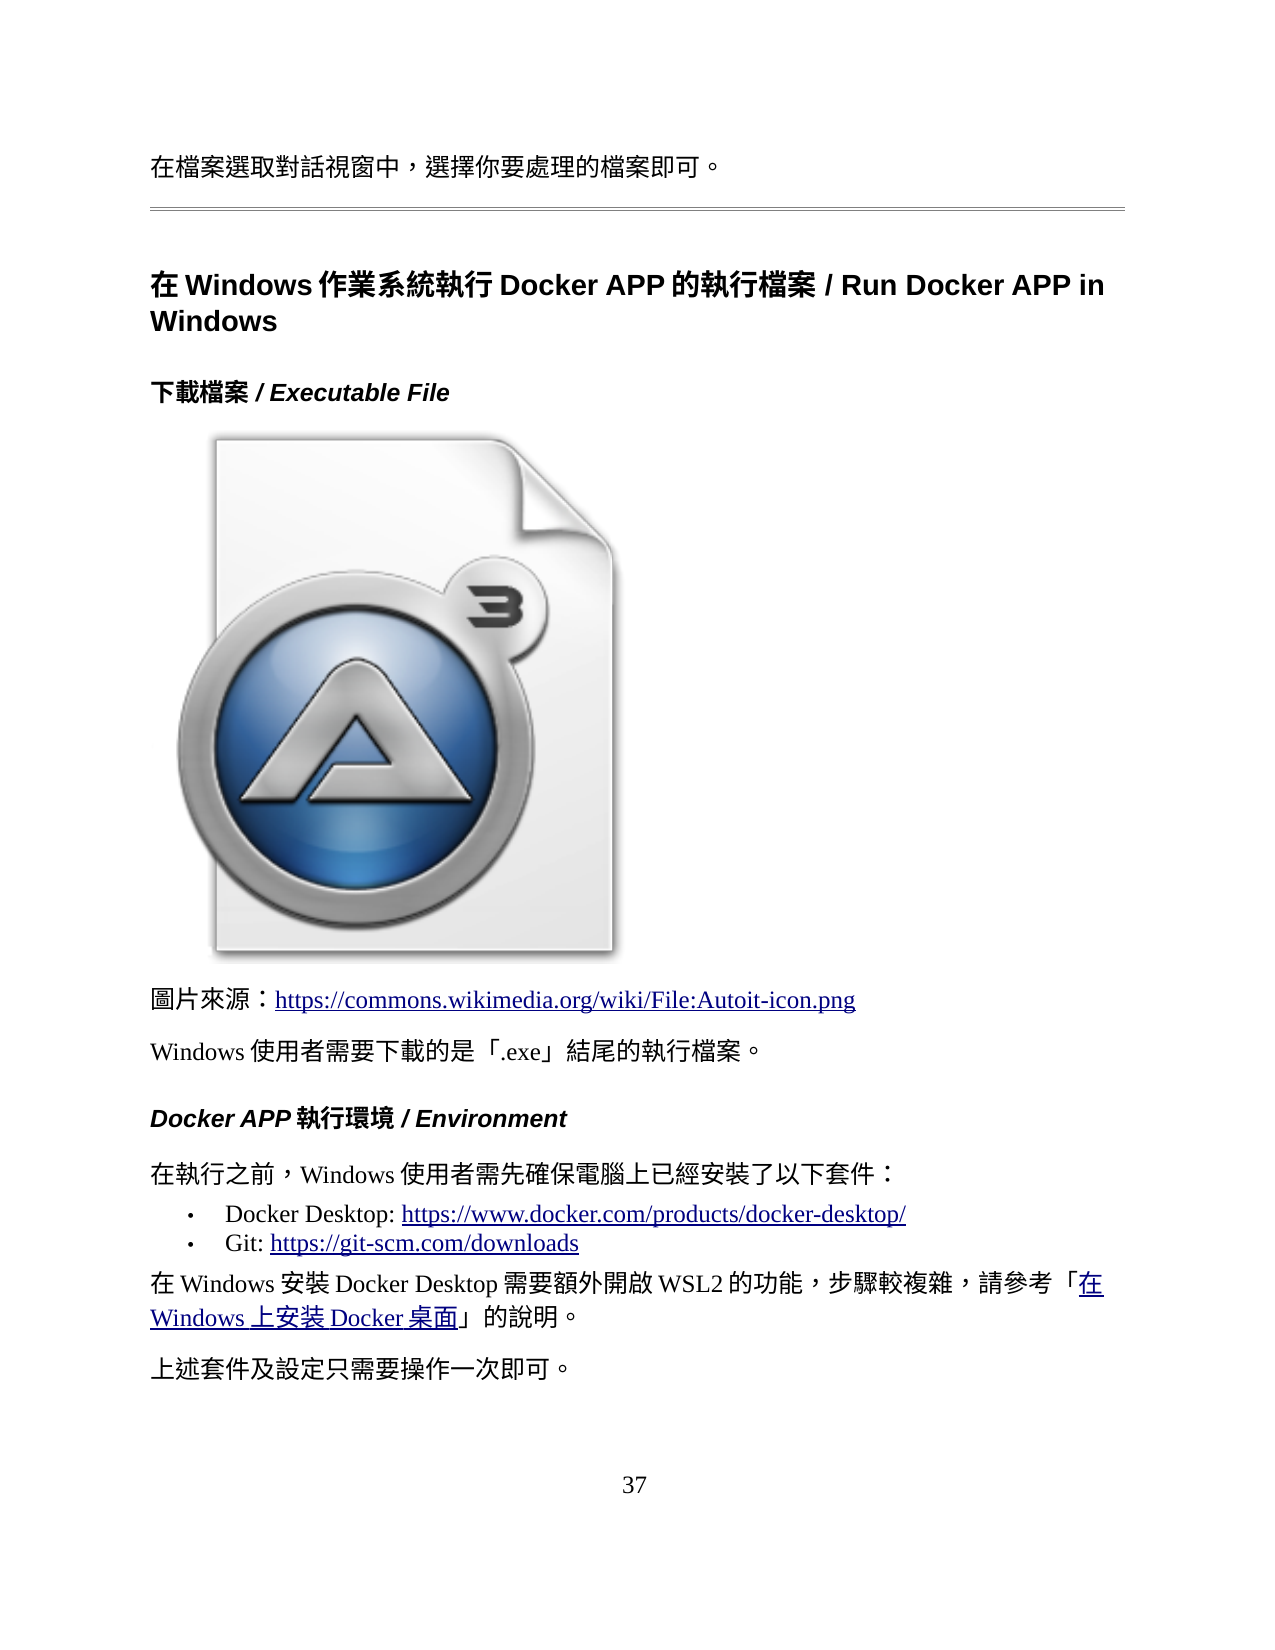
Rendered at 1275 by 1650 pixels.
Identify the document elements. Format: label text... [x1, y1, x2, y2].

subtitle 下載檔案 / Executable File [150, 375, 1125, 409]
list Git: https://git-scm.com/downloads [187, 1228, 1125, 1257]
picture [150, 430, 684, 964]
text Windows使用者需要下載的是「.exe」結尾的執行檔案。 [150, 1033, 1125, 1067]
text 上述套件及設定只需要操作一次即可。 [150, 1352, 1125, 1386]
subtitle 在Windows作業系統執行Docker APP的執行檔案 / Run Docker APP in Windows [150, 264, 1125, 337]
list Docker Desktop: https://www.docker.com/products/docker-desktop/ [187, 1199, 1125, 1228]
subtitle Docker APP執行環境 / Environment [150, 1101, 1125, 1135]
text 在檔案選取對話視窗中，選擇你要處理的檔案即可。 [150, 150, 1125, 184]
text 在執行之前，Windows使用者需先確保電腦上已經安裝了以下套件： [150, 1157, 1125, 1191]
text 圖片來源：https://commons.wikimedia.org/wiki/File:Autoit-icon.png [150, 981, 1125, 1015]
text 在Windows安裝Docker Desktop需要額外開啟WSL2的功能，步驟較複雜，請參考「在Windows上安装Docker桌面」的說明。 [150, 1266, 1125, 1334]
